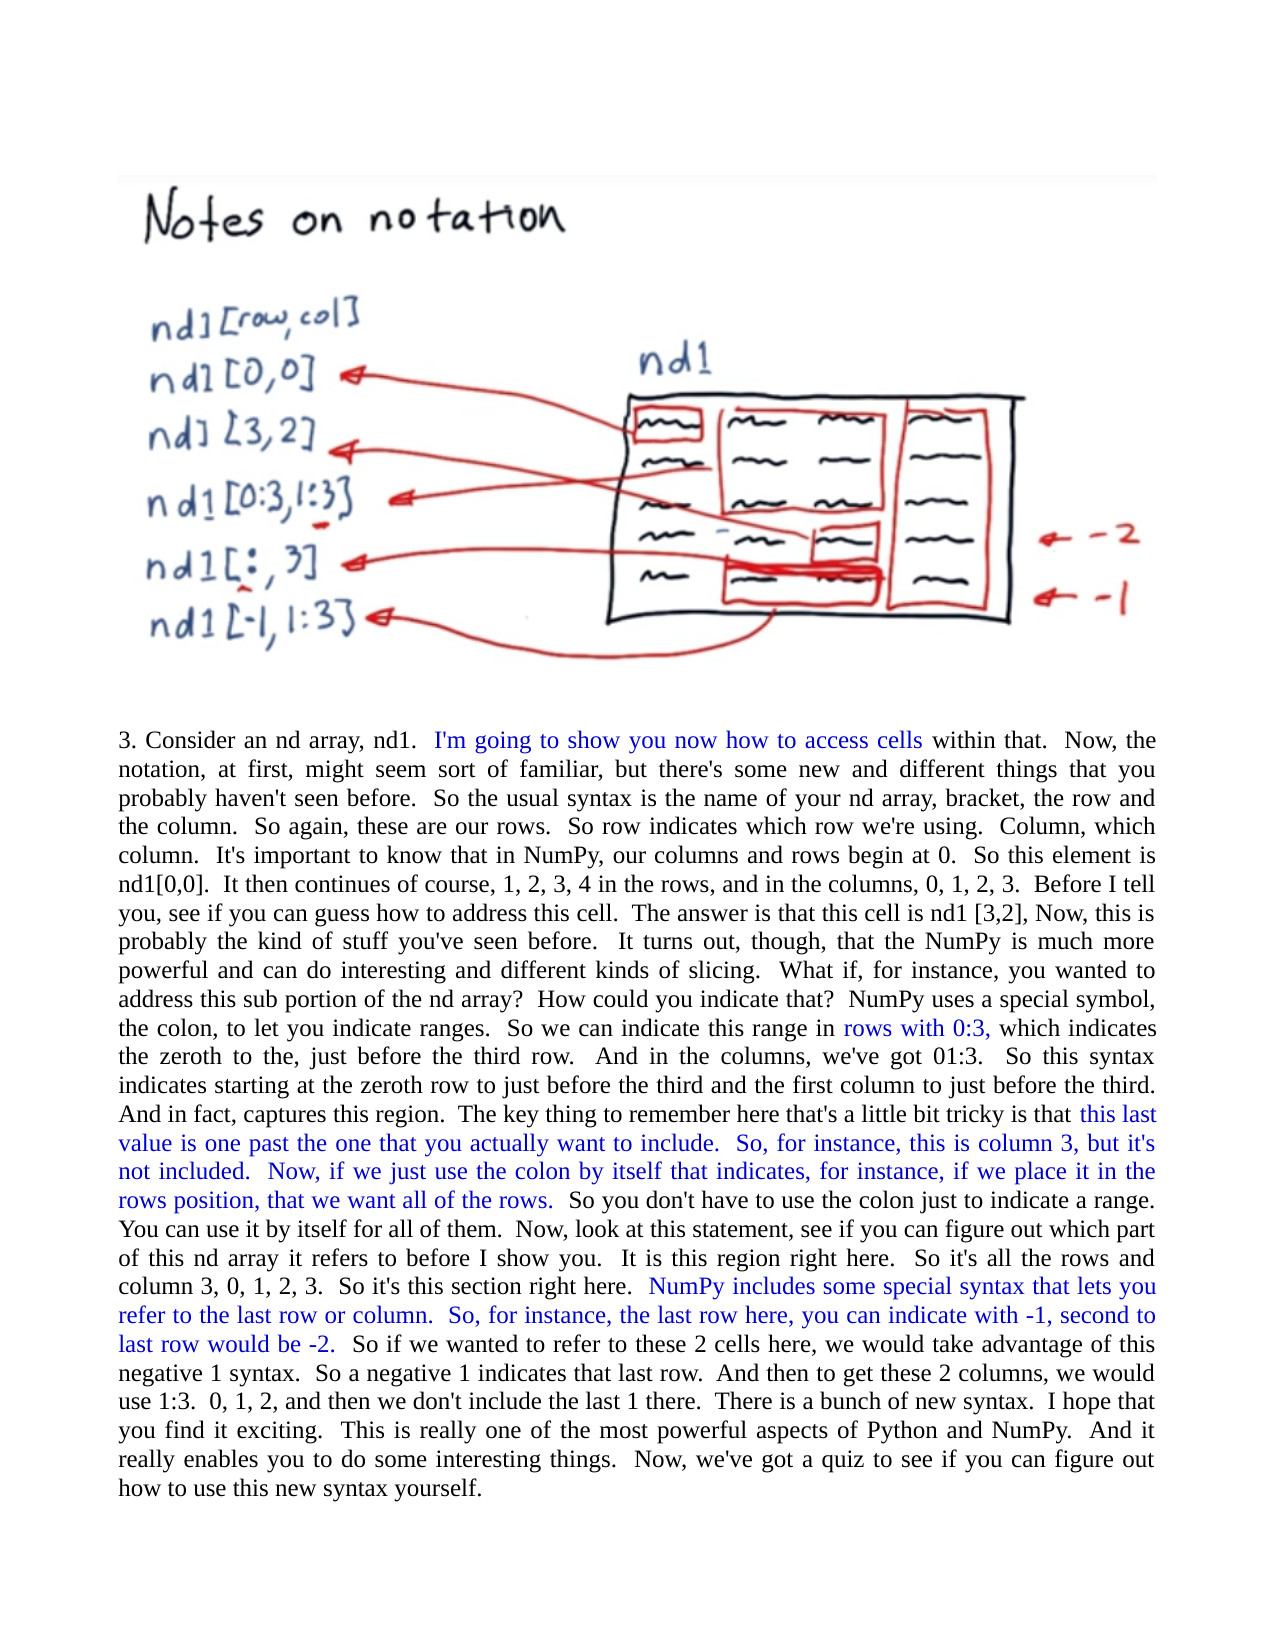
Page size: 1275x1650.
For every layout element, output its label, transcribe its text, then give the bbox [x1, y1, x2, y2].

text 3. Consider an nd array, nd1. I'm going to show you now how to access cells within that. Now, the notation, at first, might seem sort of familiar, but there's some new and different things that you probably haven't seen before. So the usual syntax is the name of your nd array, bracket, the row and the column. So again, these are our rows. So row indicates which row we're using. Column, which column. It's important to know that in NumPy, our columns and rows begin at 0. So this element is nd1[0,0]. It then continues of course, 1, 2, 3, 4 in the rows, and in the columns, 0, 1, 2, 3. Before I tell you, see if you can guess how to address this cell. The answer is that this cell is nd1 [3,2], Now, this is probably the kind of stuff you've seen before. It turns out, though, that the NumPy is much more powerful and can do interesting and different kinds of slicing. What if, for instance, you wanted to address this sub portion of the nd array? How could you indicate that? NumPy uses a special symbol, the colon, to let you indicate ranges. So we can indicate this range in rows with 0:3, which indicates the zeroth to the, just before the third row. And in the columns, we've got 01:3. So this syntax indicates starting at the zeroth row to just before the third and the first column to just before the third. And in fact, captures this region. The key thing to remember here that's a little bit tricky is that this last value is one past the one that you actually want to include. So, for instance, this is column 3, but it's not included. Now, if we just use the colon by itself that indicates, for instance, if we place it in the rows position, that we want all of the rows. So you don't have to use the colon just to indicate a range. You can use it by itself for all of them. Now, look at this statement, see if you can figure out which part of this nd array it refers to before I show you. It is this region right here. So it's all the rows and column 3, 0, 1, 2, 3. So it's this section right here. NumPy includes some special syntax that lets you refer to the last row or column. So, for instance, the last row here, you can indicate with -1, second to last row would be -2. So if we wanted to refer to these 2 cells here, we would take advantage of this negative 1 syntax. So a negative 1 indicates that last row. And then to get these 2 columns, we would use 1:3. 0, 1, 2, and then we don't include the last 1 there. There is a bunch of new syntax. I hope that you find it exciting. This is really one of the most powerful aspects of Python and NumPy. And it really enables you to do some interesting things. Now, we've got a quiz to see if you can figure out how to use this new syntax yourself. [118, 725, 1157, 1501]
picture [118, 175, 1157, 668]
